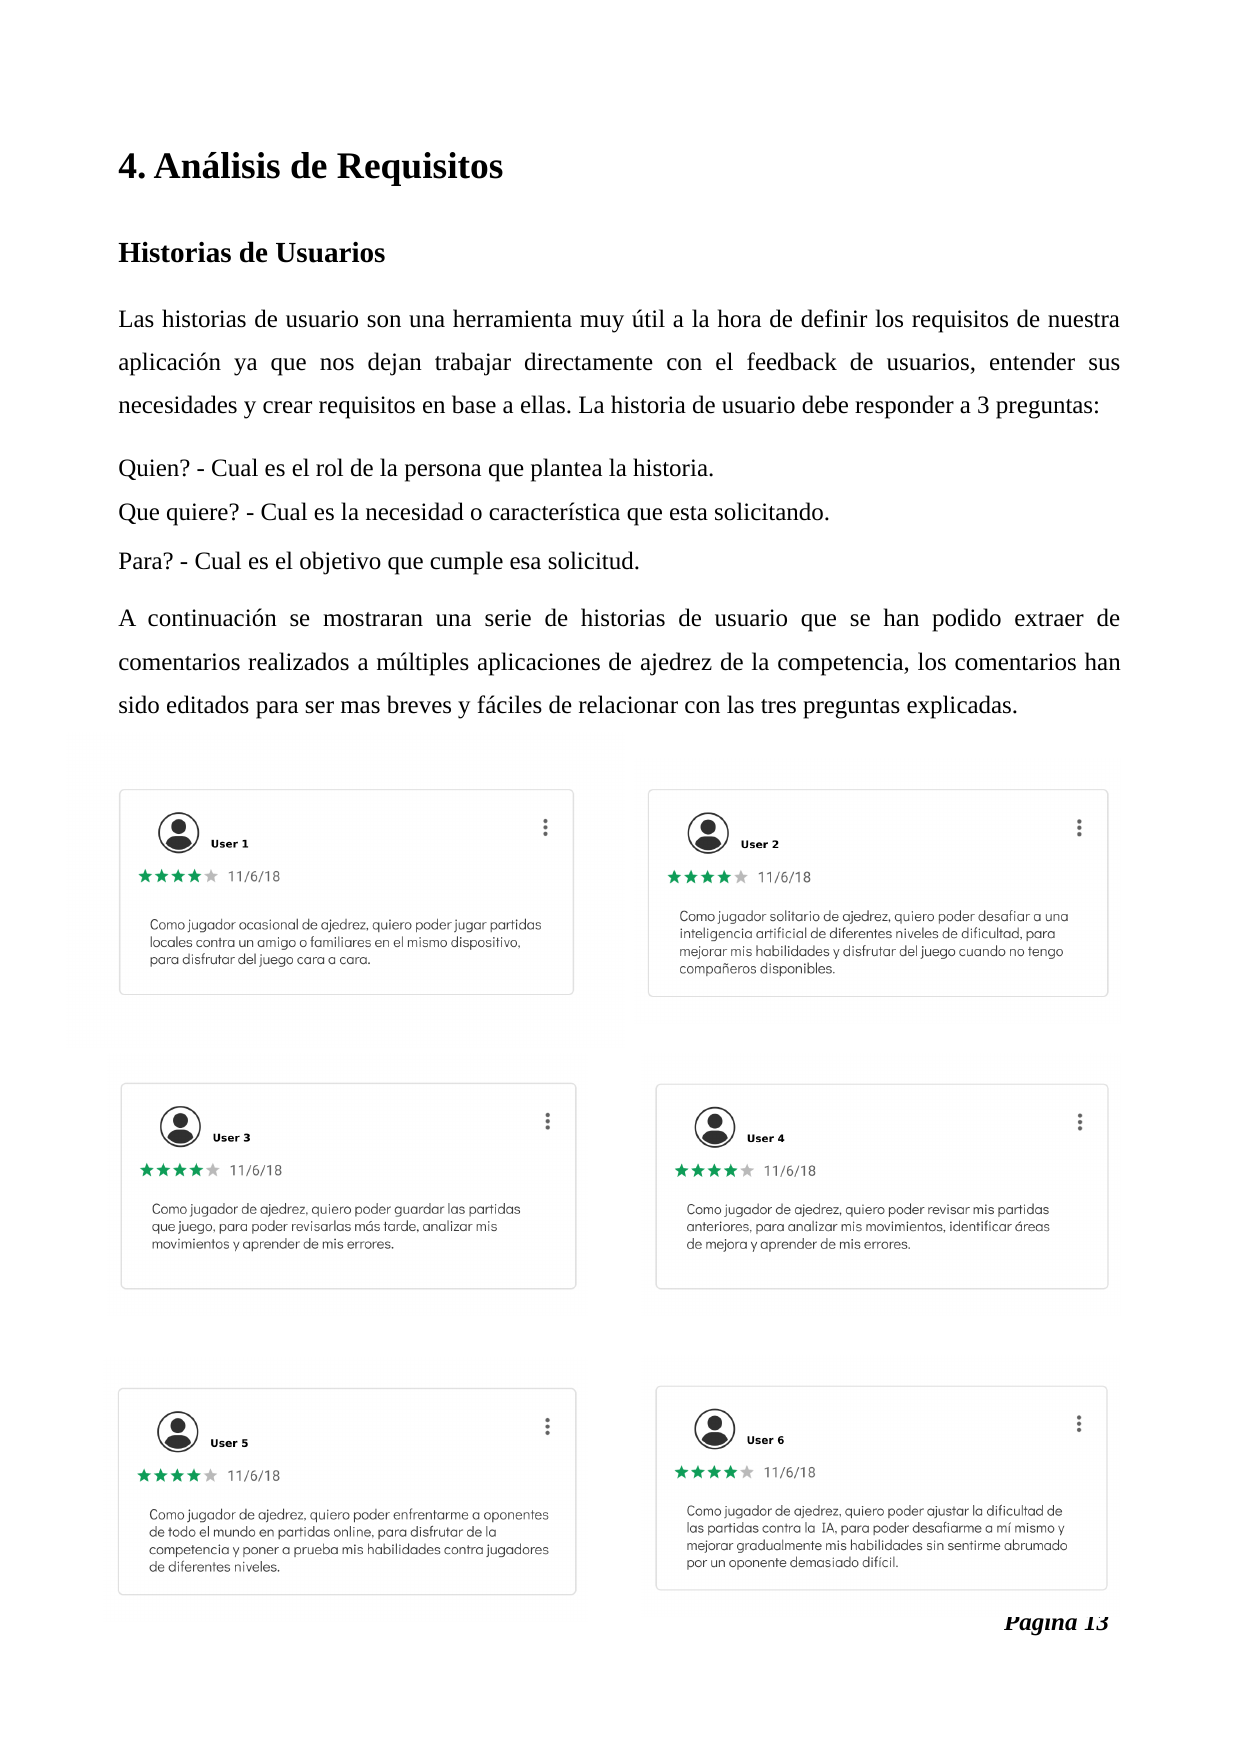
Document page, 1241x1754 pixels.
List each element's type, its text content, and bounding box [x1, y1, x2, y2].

picture [103, 1357, 588, 1622]
picture [641, 1355, 1120, 1617]
text Las historias de usuario son una herramienta muy útil a la hora de definir los requisitos de nuestra aplicación ya que nos dejan trabajar directamente con el feedback de usuarios, entender sus necesidades y crear requisitos en base a ellas. La historia de usuario debe responder a 3 preguntas: [118, 304, 1122, 419]
text A continuación se mostraran una serie de historias de usuario que se han podido extraer de comentarios realizados a múltiples aplicaciones de ajedrez de la competencia, los comentarios han sido editados para ser mas breves y fáciles de relacionar con las tres preguntas explicadas. [118, 603, 1122, 718]
text Que quiere? - Cual es la necesidad o característica que esta solicitando. [118, 497, 1122, 525]
picture [106, 1053, 588, 1316]
text Para? - Cual es el objetivo que cumple esa solicitud. [118, 546, 1122, 574]
text Quien? - Cual es el rol de la persona que plantea la historia. [118, 453, 1122, 482]
subtitle Historias de Usuarios [118, 235, 1122, 268]
picture [633, 758, 1121, 1024]
subtitle 4. Análisis de Requisitos [118, 143, 1122, 186]
picture [65, 732, 626, 1048]
picture [641, 1053, 1121, 1316]
